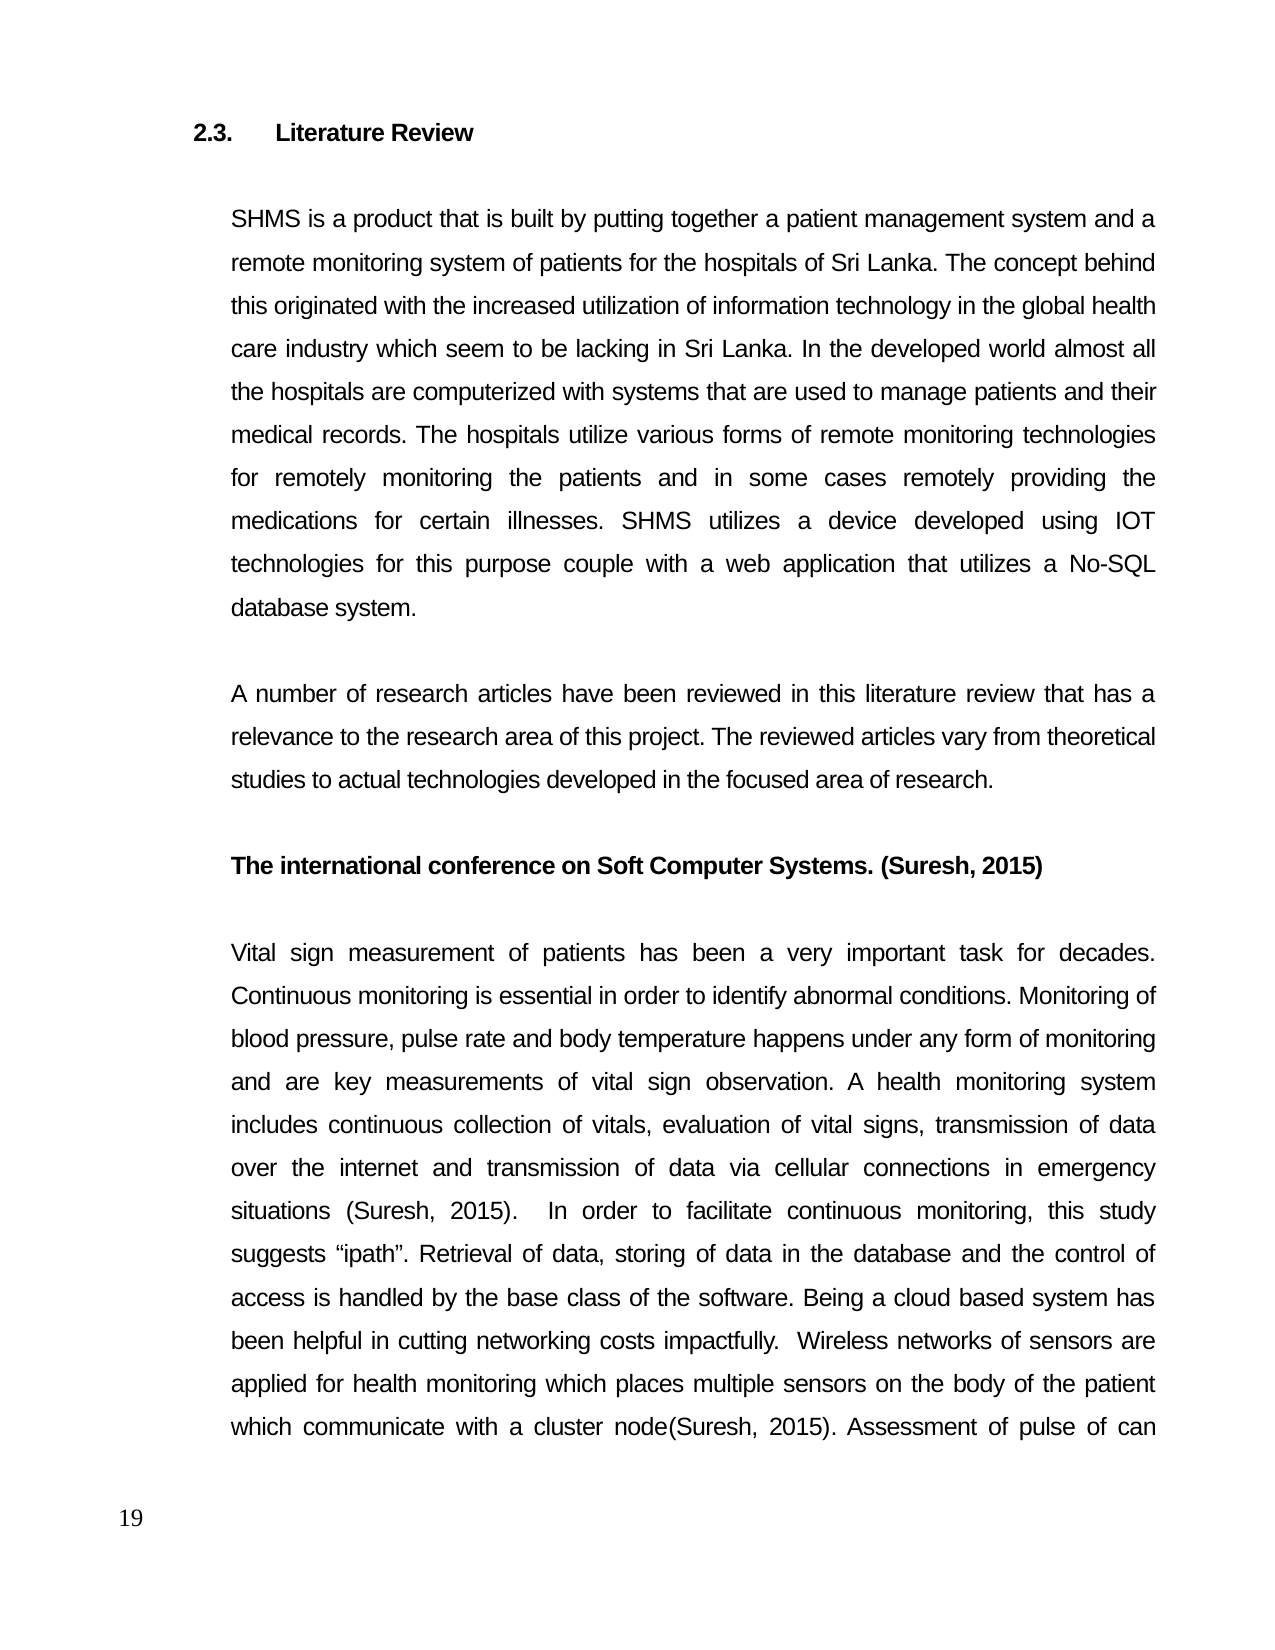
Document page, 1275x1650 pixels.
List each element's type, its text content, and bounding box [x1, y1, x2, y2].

text A number of research articles have been reviewed in this literature review that has a relevance to the research area of this project. The reviewed articles vary from theoretical studies to actual technologies developed in the focused area of research. [231, 679, 1157, 794]
list Literature Review [193, 118, 1157, 147]
text SHMS is a product that is built by putting together a patient management system and a remote monitoring system of patients for the hospitals of Sri Lanka. The concept behind this originated with the increased utilization of information technology in the global health care industry which seem to be lacking in Sri Lanka. In the developed world almost all the hospitals are computerized with systems that are used to manage patients and their medical records. The hospitals utilize various forms of remote monitoring technologies for remotely monitoring the patients and in some cases remotely providing the medications for certain illnesses. SHMS utilizes a device developed using IOT technologies for this purpose couple with a web application that utilizes a No-SQL database system. [231, 204, 1157, 621]
text Vital sign measurement of patients has been a very important task for decades. Continuous monitoring is essential in order to identify abnormal conditions. Monitoring of blood pressure, pulse rate and body temperature happens under any form of monitoring and are key measurements of vital sign observation. A health monitoring system includes continuous collection of vitals, evaluation of vital signs, transmission of data over the internet and transmission of data via cellular connections in emergency situations (Suresh, 2015)⁠. In order to facilitate continuous monitoring, this study suggests “ipath”. Retrieval of data, storing of data in the database and the control of access is handled by the base class of the software. Being a cloud based system has been helpful in cutting networking costs impactfully. Wireless networks of sensors are applied for health monitoring which places multiple sensors on the body of the patient which communicate with a cluster node(Suresh, 2015)⁠. Assessment of pulse of can [231, 938, 1157, 1441]
text The international conference on Soft Computer Systems. (Suresh, 2015)⁠ [231, 851, 1157, 880]
